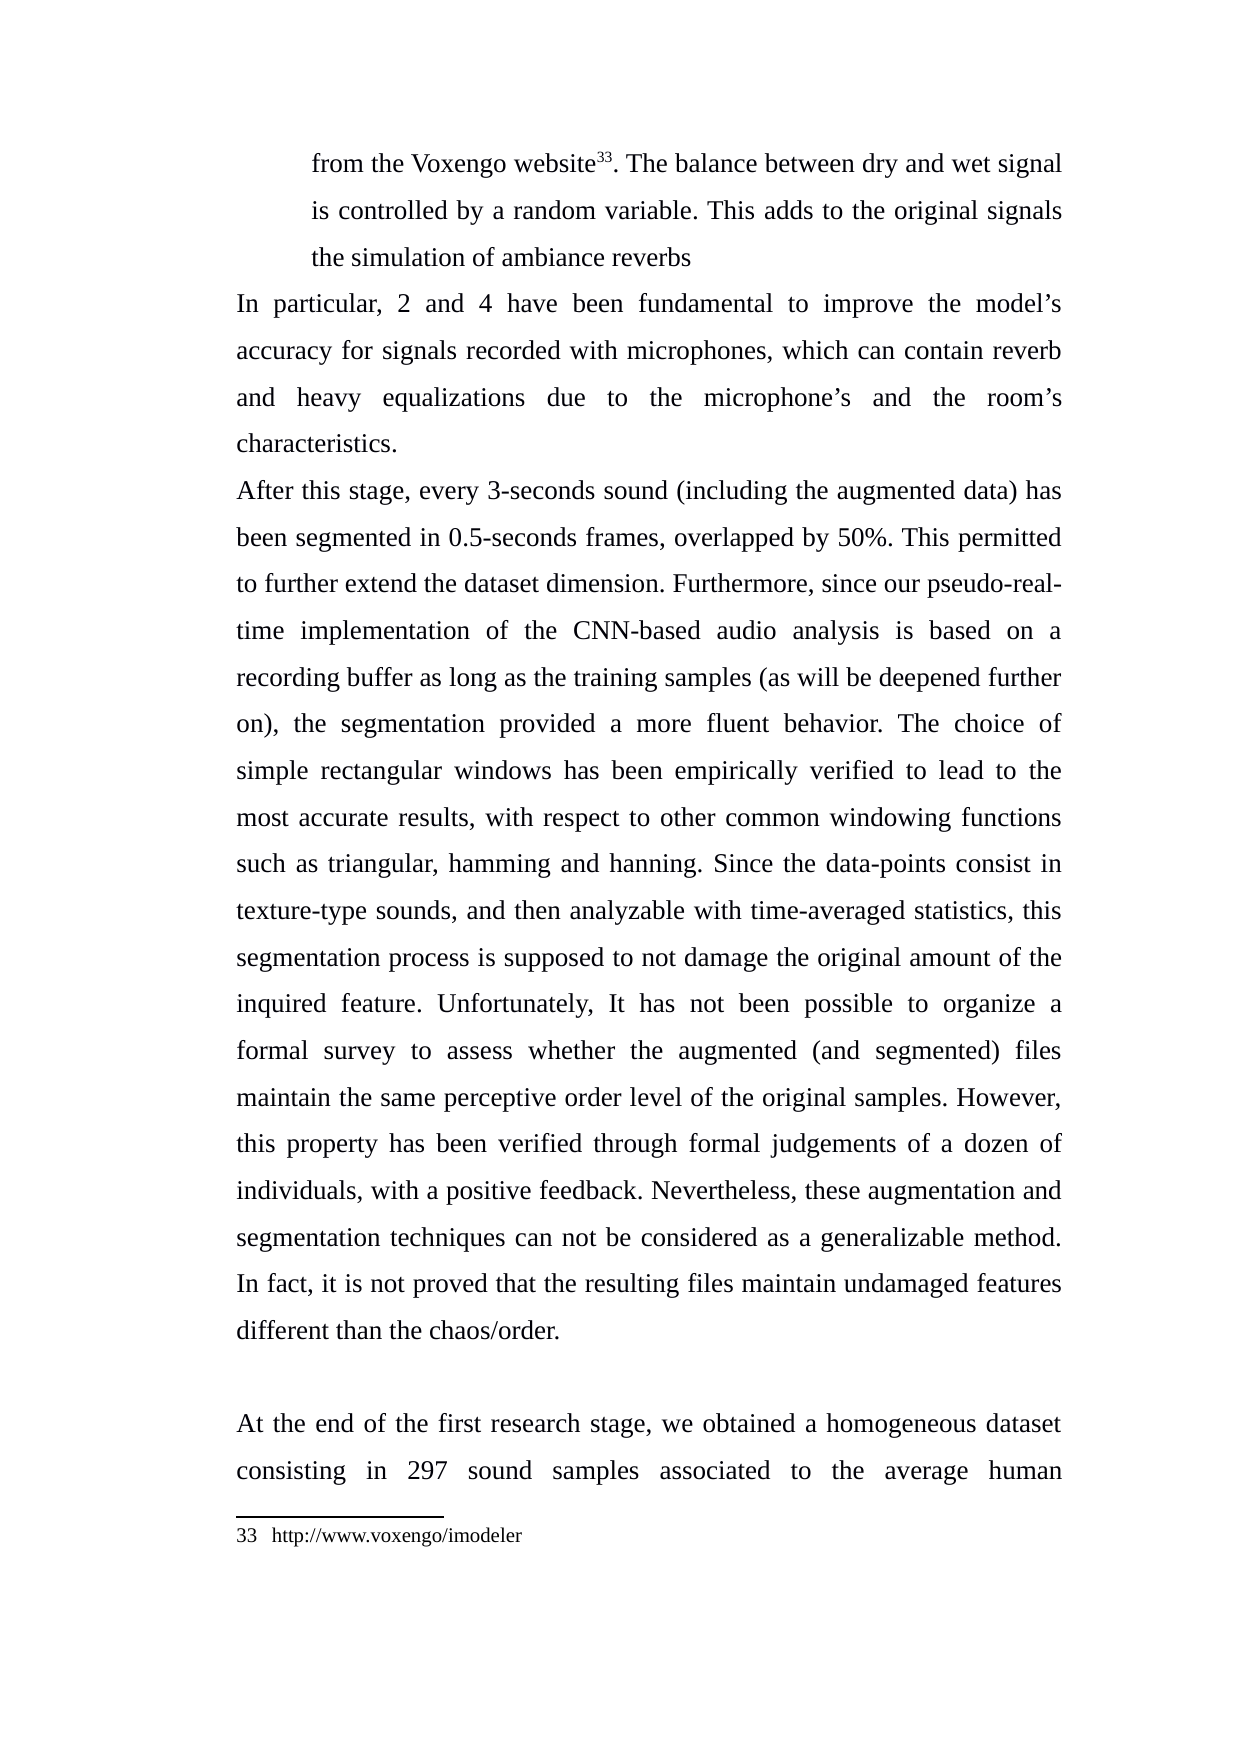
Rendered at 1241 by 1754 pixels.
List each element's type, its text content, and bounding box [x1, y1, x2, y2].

text At the end of the first research stage, we obtained a homogeneous dataset consisting in 297 sound samples associated to the average human [236, 1408, 1063, 1485]
text In particular, 2 and 4 have been fundamental to improve the model’s accuracy for signals recorded with microphones, which can contain reverb and heavy equalizations due to the microphone’s and the room’s characteristics. [236, 288, 1063, 459]
text After this stage, every 3-seconds sound (including the augmented data) has been segmented in 0.5-seconds frames, overlapped by 50%. This permitted to further extend the dataset dimension. Furthermore, since our pseudo-real-time implementation of the CNN-based audio analysis is based on a recording buffer as long as the training samples (as will be deepened further on), the segmentation provided a more fluent behavior. The choice of simple rectangular windows has been empirically verified to lead to the most accurate results, with respect to other common windowing functions such as triangular, hamming and hanning. Since the data-points consist in texture-type sounds, and then analyzable with time-averaged statistics, this segmentation process is supposed to not damage the original amount of the inquired feature. Unfortunately, It has not been possible to organize a formal survey to assess whether the augmented (and segmented) files maintain the same perceptive order level of the original samples. However, this property has been verified through formal judgements of a dozen of individuals, with a positive feedback. Nevertheless, these augmentation and segmentation techniques can not be considered as a generalizable method. In fact, it is not proved that the resulting files maintain undamaged features different than the chaos/order. [236, 474, 1063, 1345]
list http://www.voxengo/imodeler [236, 1523, 1063, 1547]
list from the Voxengo website. The balance between dry and wet signal is controlled by a random variable. This adds to the original signals the simulation of ambiance reverbs [274, 148, 1063, 272]
